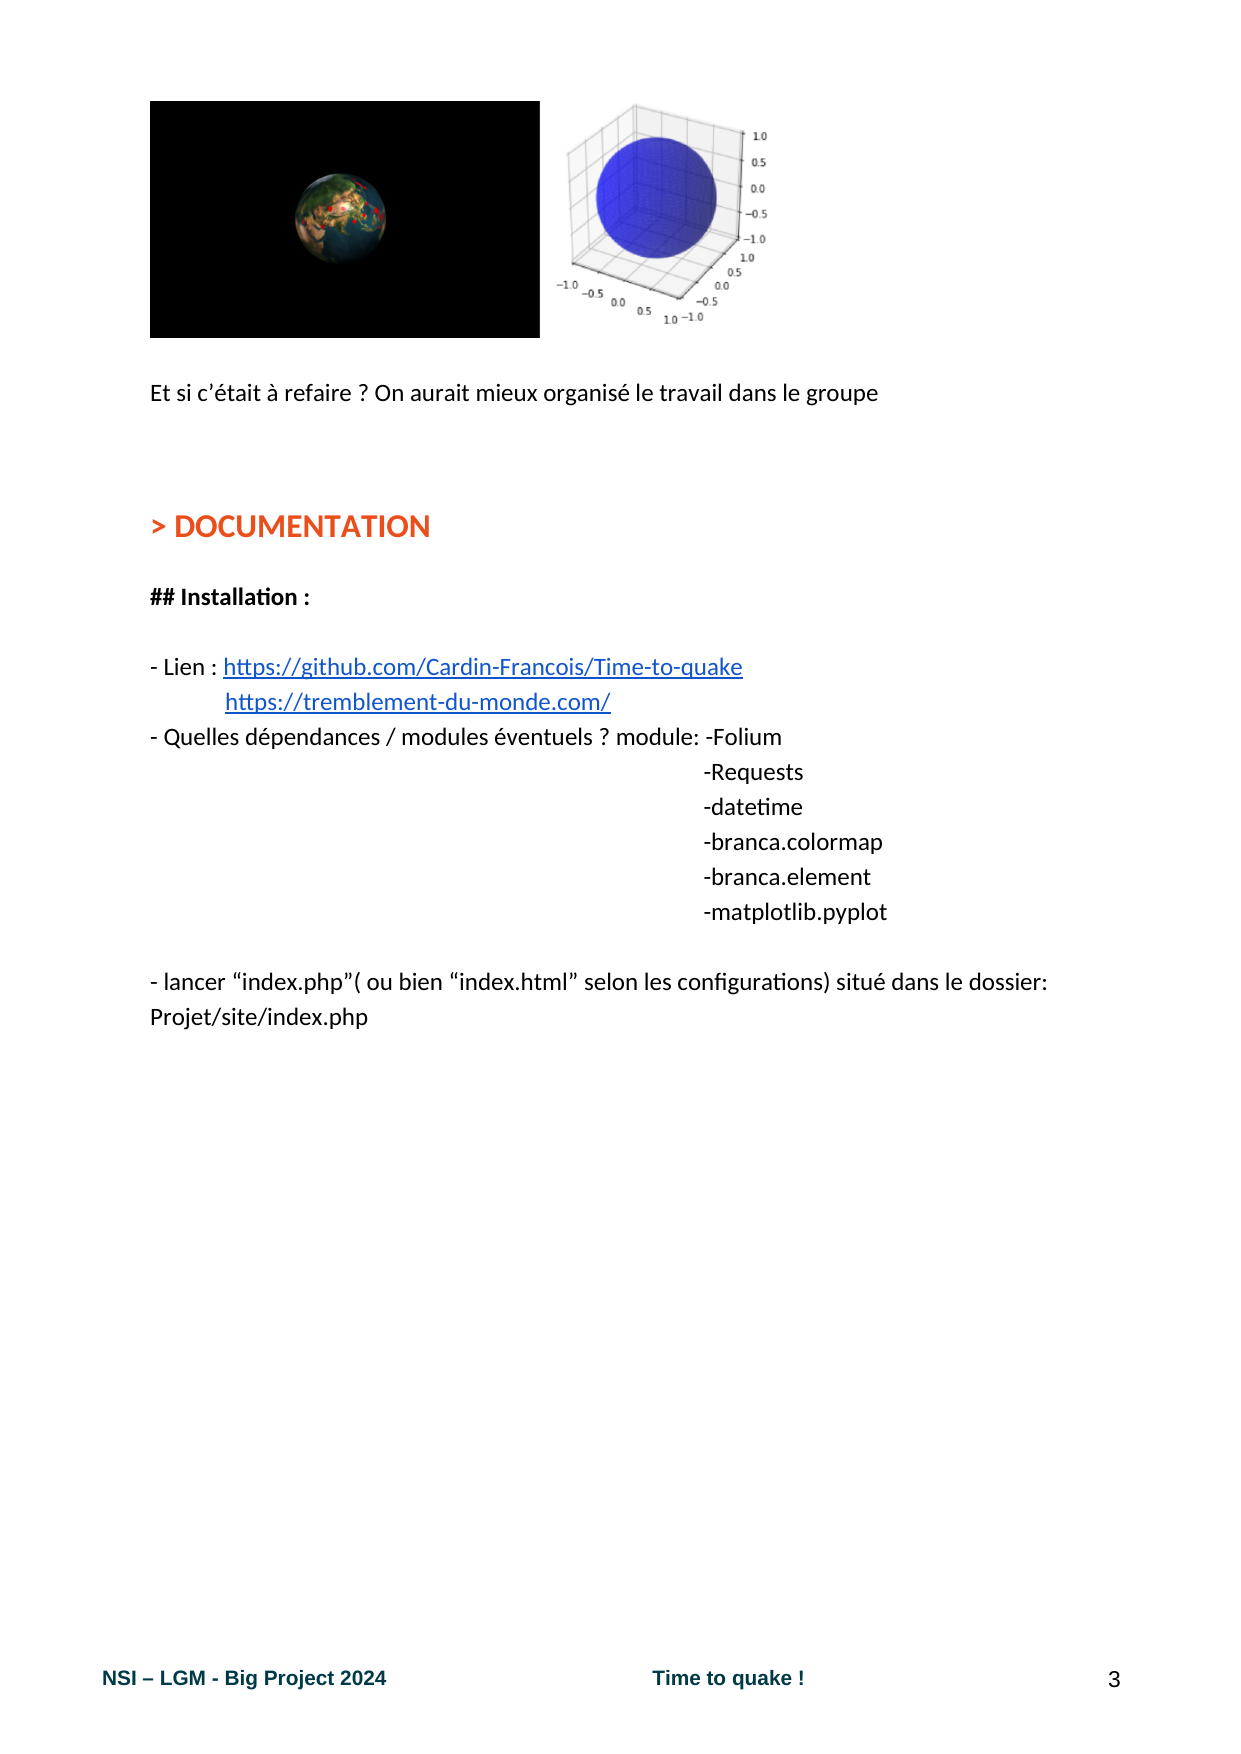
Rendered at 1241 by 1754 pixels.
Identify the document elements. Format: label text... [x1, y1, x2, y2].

text Et si c’était à refaire ? On aurait mieux organisé le travail dans le groupe [150, 377, 1090, 407]
text -branca.element [150, 861, 1090, 891]
picture [150, 98, 800, 338]
text > DOCUMENTATION [150, 505, 1090, 546]
text - Quelles dépendances / modules éventuels ? module: -Folium [150, 721, 1090, 751]
text ## Installation : [150, 581, 1090, 611]
text -branca.colormap [150, 826, 1090, 856]
text -datetime [150, 791, 1090, 821]
text - lancer “index.php”( ou bien “index.html” selon les configurations) situé dans le dossier: Projet/site/index.php [150, 966, 1090, 1031]
text https://tremblement-du-monde.com/ [150, 686, 1090, 716]
text -Requests [150, 756, 1090, 786]
text -matplotlib.pyplot [150, 896, 1090, 926]
text - Lien : https://github.com/Cardin-Francois/Time-to-quake [150, 651, 1090, 681]
